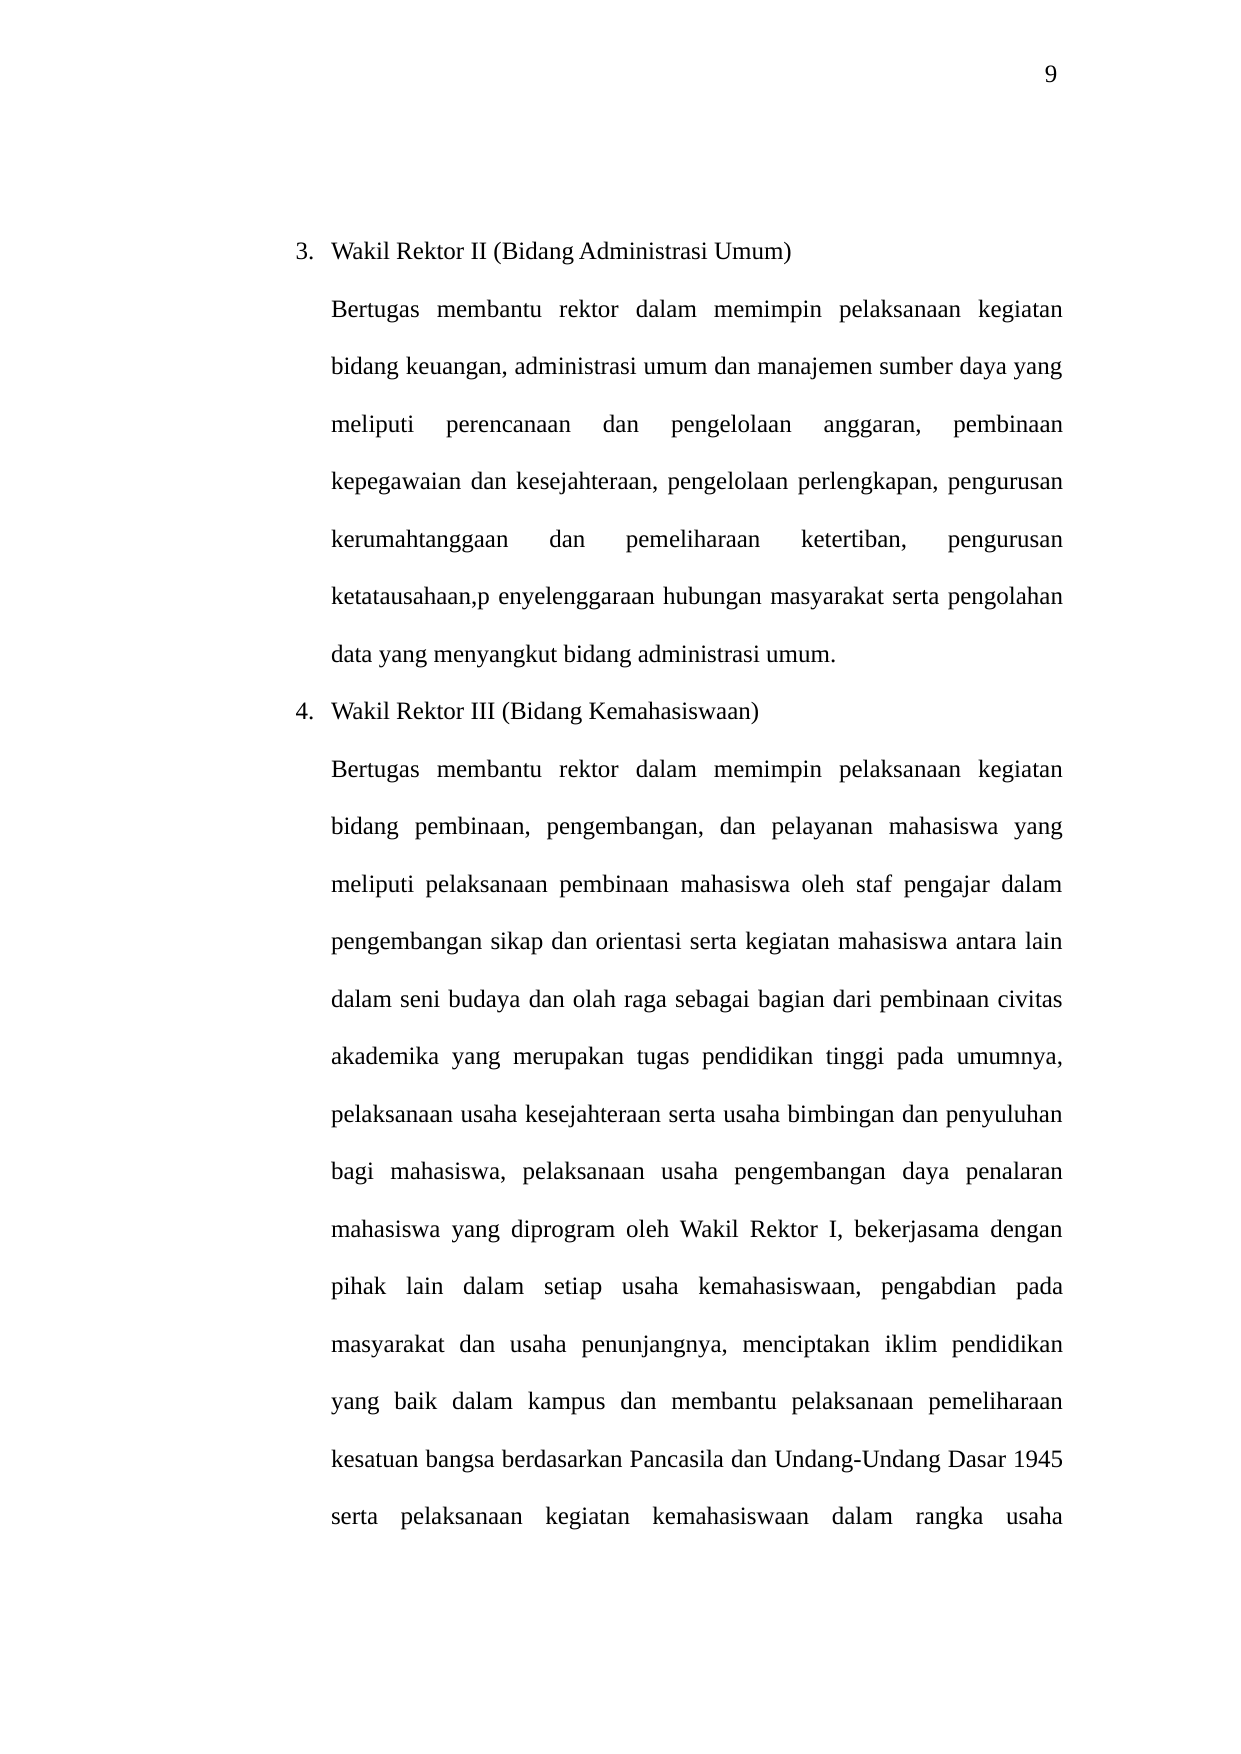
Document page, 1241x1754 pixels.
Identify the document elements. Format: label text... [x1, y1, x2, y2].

list Bertugas membantu rektor dalam memimpin pelaksanaan kegiatan bidang pembinaan, pengembangan, dan pelayanan mahasiswa yang meliputi pelaksanaan pembinaan mahasiswa oleh staf pengajar dalam pengembangan sikap dan orientasi serta kegiatan mahasiswa antara lain dalam seni budaya dan olah raga sebagai bagian dari pembinaan civitas akademika yang merupakan tugas pendidikan tinggi pada umumnya, pelaksanaan usaha kesejahteraan serta usaha bimbingan dan penyuluhan bagi mahasiswa, pelaksanaan usaha pengembangan daya penalaran mahasiswa yang diprogram oleh Wakil Rektor I, bekerjasama dengan pihak lain dalam setiap usaha kemahasiswaan, pengabdian pada masyarakat dan usaha penunjangnya, menciptakan iklim pendidikan yang baik dalam kampus dan membantu pelaksanaan pemeliharaan kesatuan bangsa berdasarkan Pancasila dan Undang-Undang Dasar 1945 serta pelaksanaan kegiatan kemahasiswaan dalam rangka usaha [295, 754, 1063, 1530]
list Bertugas membantu rektor dalam memimpin pelaksanaan kegiatan bidang keuangan, administrasi umum dan manajemen sumber daya yang meliputi perencanaan dan pengelolaan anggaran, pembinaan kepegawaian dan kesejahteraan, pengelolaan perlengkapan, pengurusan kerumahtanggaan dan pemeliharaan ketertiban, pengurusan ketatausahaan,p enyelenggaraan hubungan masyarakat serta pengolahan data yang menyangkut bidang administrasi umum. [295, 294, 1063, 667]
list Wakil Rektor II (Bidang Administrasi Umum) [295, 236, 1063, 265]
list Wakil Rektor III (Bidang Kemahasiswaan) [295, 696, 1063, 725]
